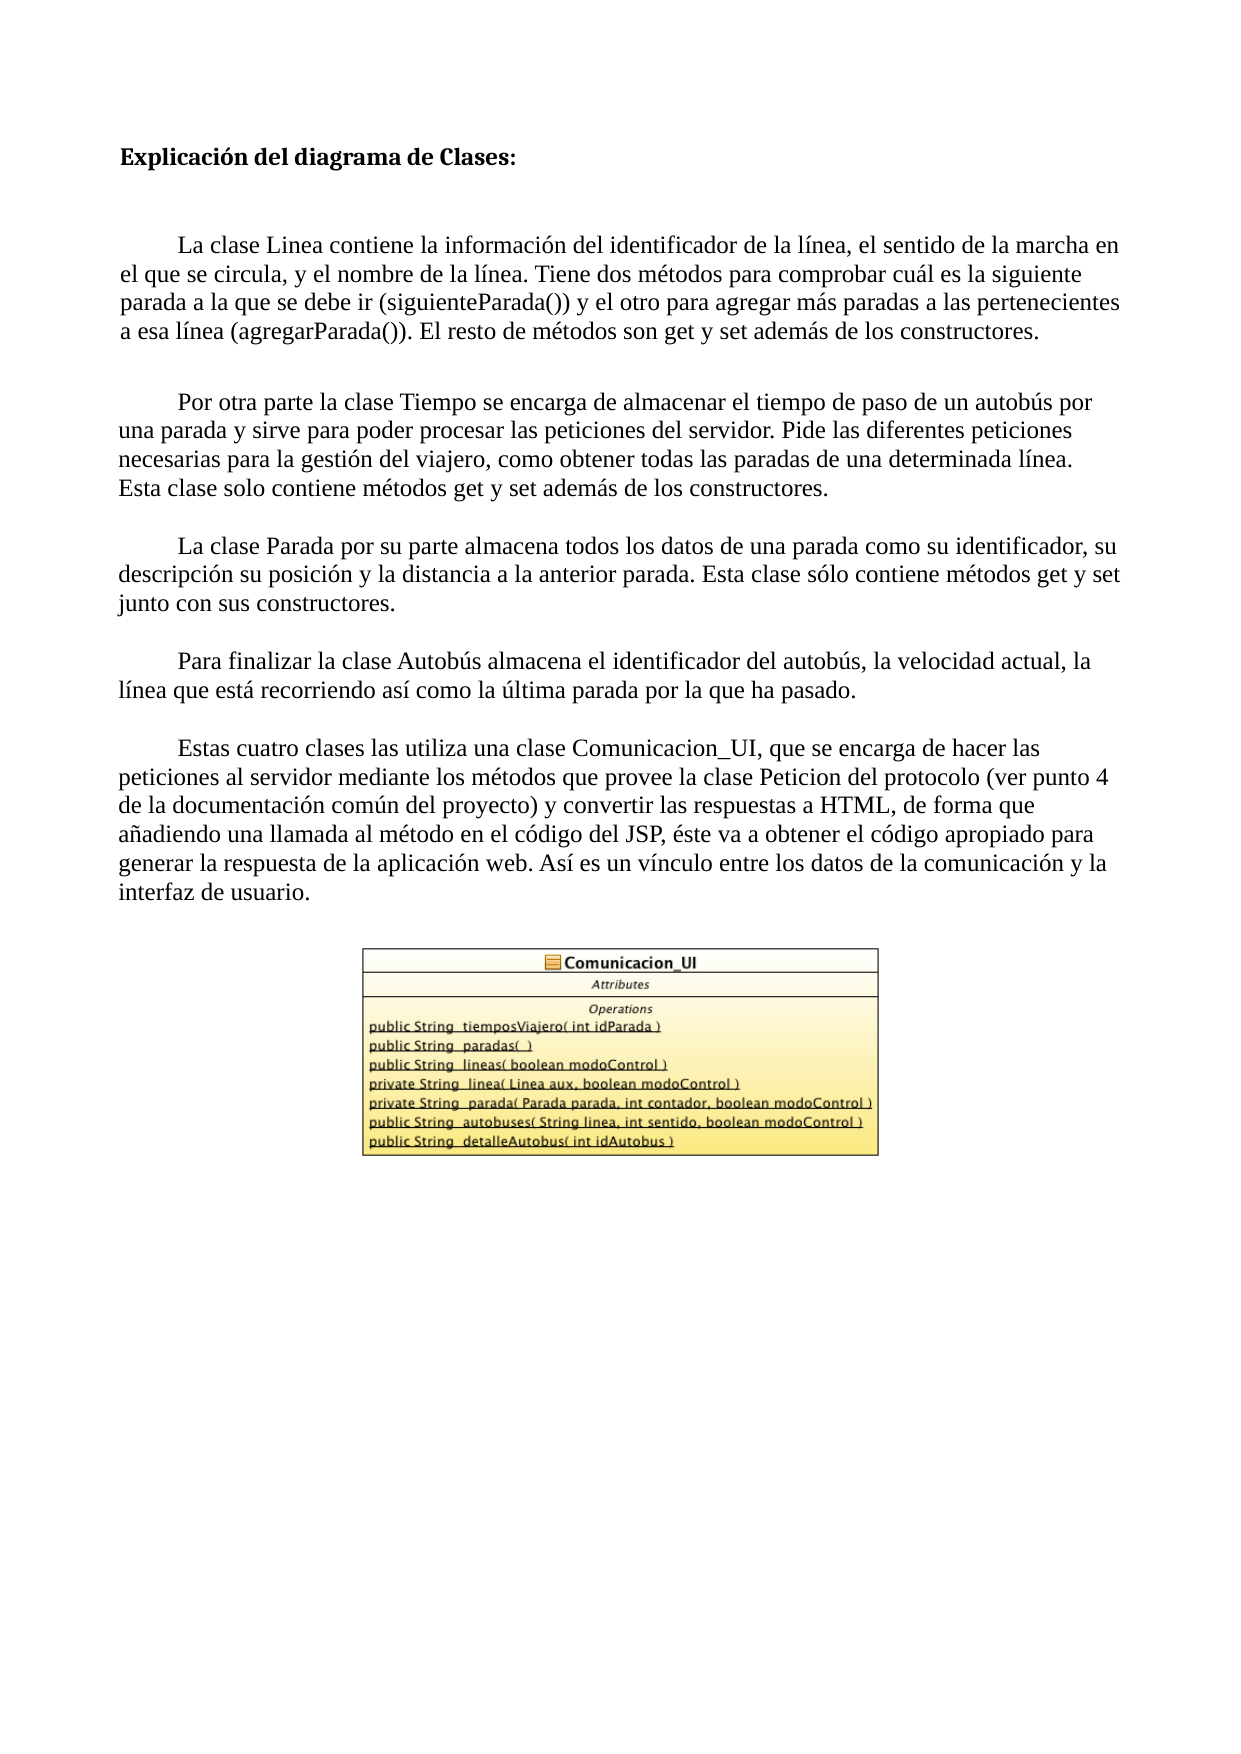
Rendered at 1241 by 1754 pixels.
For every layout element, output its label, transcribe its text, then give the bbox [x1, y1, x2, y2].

text La clase Linea contiene la información del identificador de la línea, el sentido de la marcha en el que se circula, y el nombre de la línea. Tiene dos métodos para comprobar cuál es la siguiente parada a la que se debe ir (siguienteParada()) y el otro para agregar más paradas a las pertenecientes a esa línea (agregarParada()). El resto de métodos son get y set además de los constructores. [120, 230, 1122, 345]
picture [357, 943, 883, 1160]
text Estas cuatro clases las utiliza una clase Comunicacion_UI, que se encarga de hacer las peticiones al servidor mediante los métodos que provee la clase Peticion del protocolo (ver punto 4 de la documentación común del proyecto) y convertir las respuestas a HTML, de forma que añadiendo una llamada al método en el código del JSP, éste va a obtener el código apropiado para generar la respuesta de la aplicación web. Así es un vínculo entre los datos de la comunicación y la interfaz de usuario. [118, 733, 1122, 905]
text Explicación del diagrama de Clases: [120, 143, 1122, 172]
text Por otra parte la clase Tiempo se encarga de almacenar el tiempo de paso de un autobús por una parada y sirve para poder procesar las peticiones del servidor. Pide las diferentes peticiones necesarias para la gestión del viajero, como obtener todas las paradas de una determinada línea. Esta clase solo contiene métodos get y set además de los constructores. [118, 387, 1122, 502]
text La clase Parada por su parte almacena todos los datos de una parada como su identificador, su descripción su posición y la distancia a la anterior parada. Esta clase sólo contiene métodos get y set junto con sus constructores. [118, 531, 1122, 617]
text Para finalizar la clase Autobús almacena el identificador del autobús, la velocidad actual, la línea que está recorriendo así como la última parada por la que ha pasado. [118, 646, 1122, 704]
